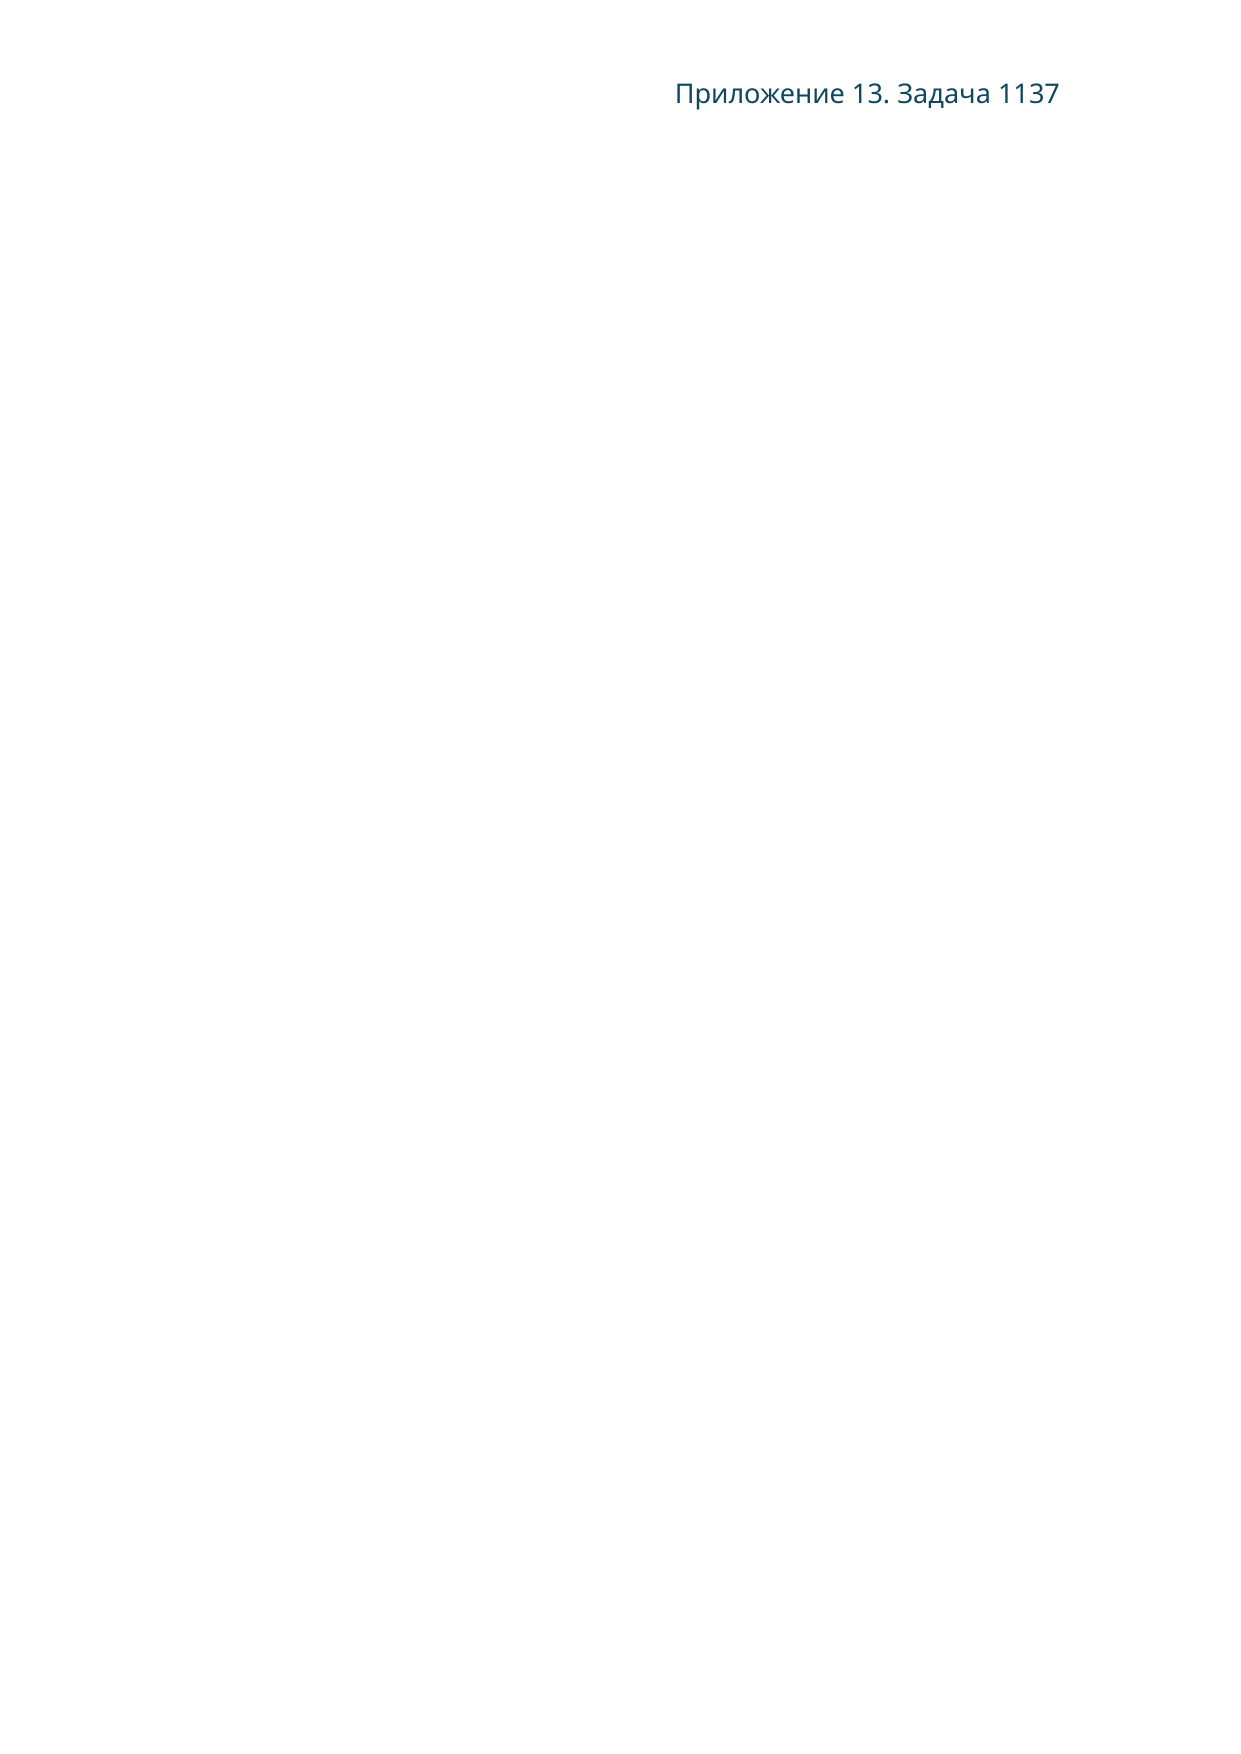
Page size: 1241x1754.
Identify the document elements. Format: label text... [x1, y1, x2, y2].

subtitle Приложение 13. Задача 1137 [186, 75, 1060, 112]
